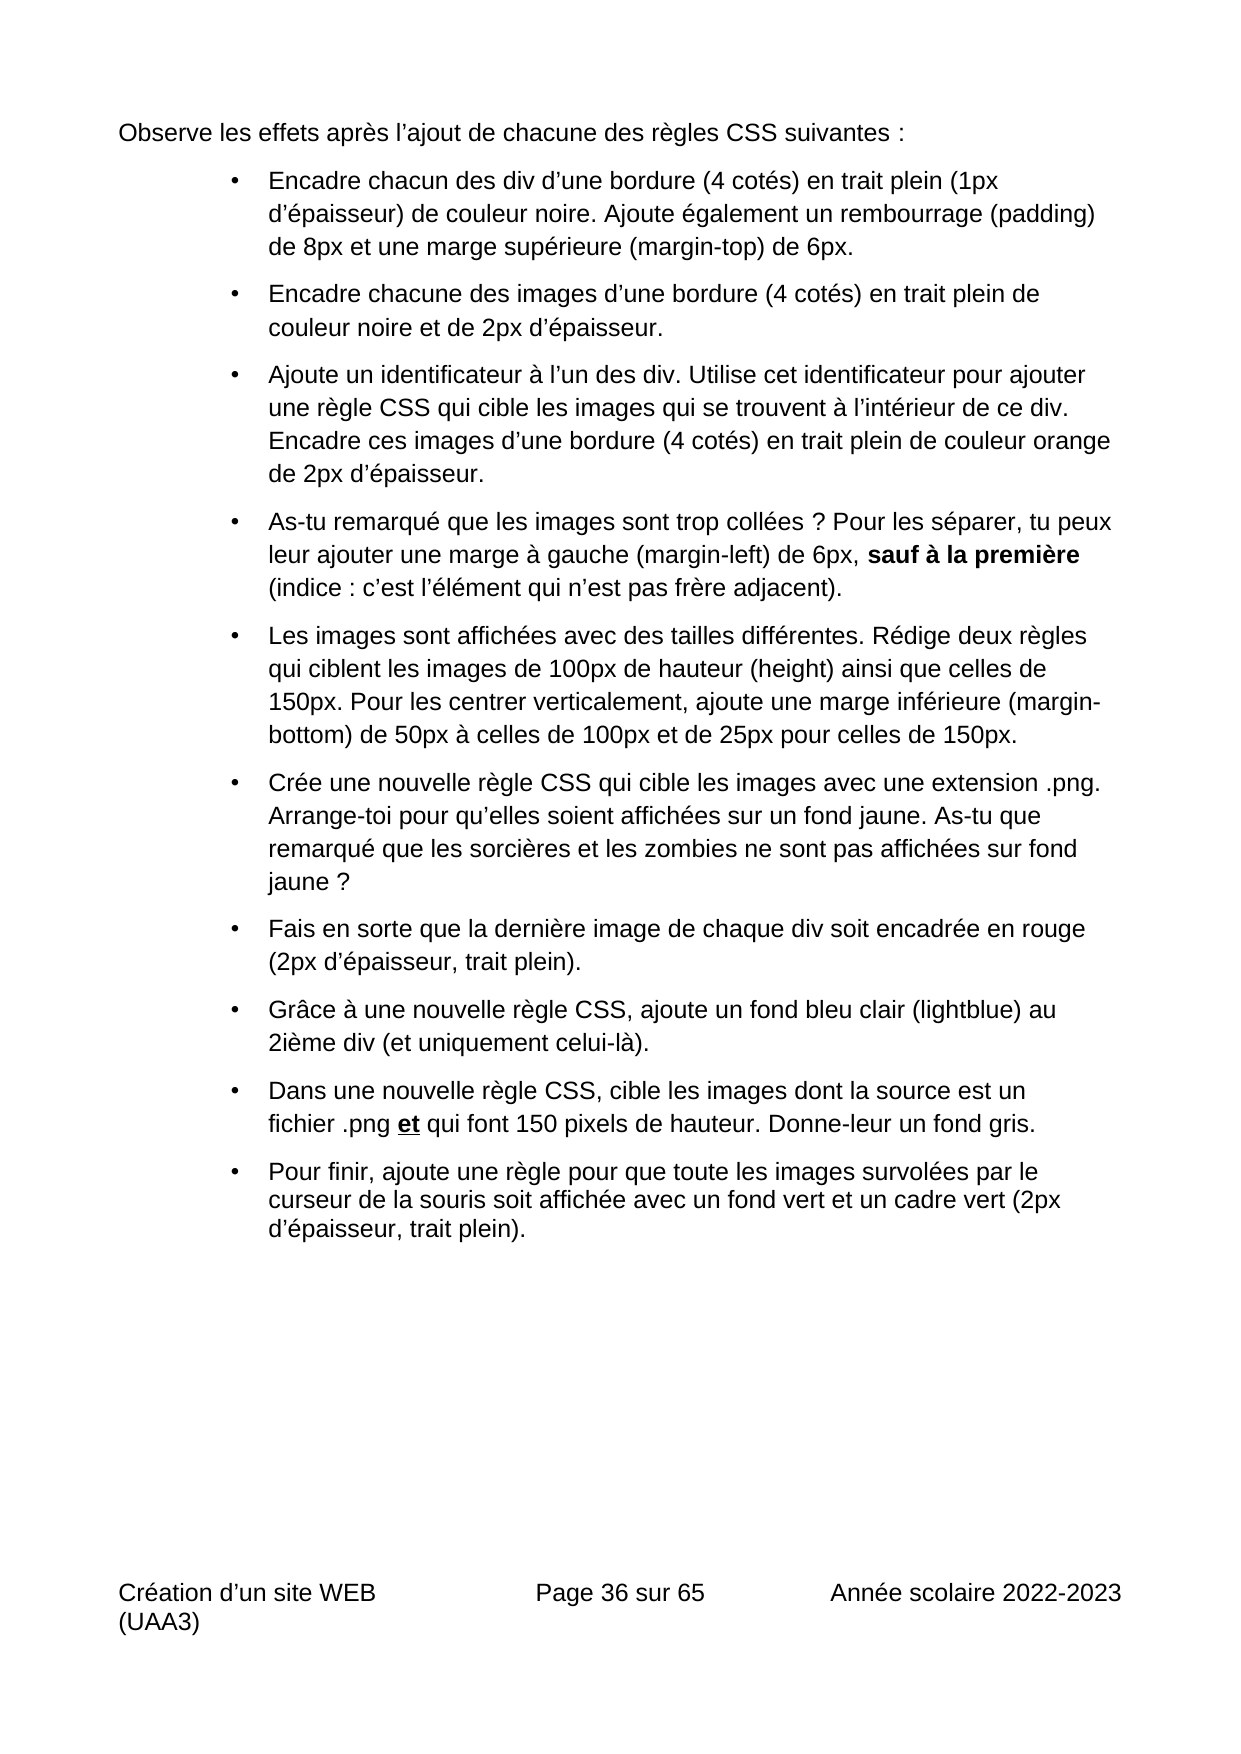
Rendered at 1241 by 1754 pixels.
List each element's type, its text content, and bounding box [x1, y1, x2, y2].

list Fais en sorte que la dernière image de chaque div soit encadrée en rouge (2px d’épaisseur, trait plein). [231, 914, 1122, 976]
list Crée une nouvelle règle CSS qui cible les images avec une extension .png. Arrange-toi pour qu’elles soient affichées sur un fond jaune. As-tu que remarqué que les sorcières et les zombies ne sont pas affichées sur fond jaune ? [231, 767, 1122, 895]
list Ajoute un identificateur à l’un des div. Utilise cet identificateur pour ajouter une règle CSS qui cible les images qui se trouvent à l’intérieur de ce div. Encadre ces images d’une bordure (4 cotés) en trait plein de couleur orange de 2px d’épaisseur. [231, 360, 1122, 488]
list Encadre chacune des images d’une bordure (4 cotés) en trait plein de couleur noire et de 2px d’épaisseur. [231, 279, 1122, 341]
list Les images sont affichées avec des tailles différentes. Rédige deux règles qui ciblent les images de 100px de hauteur (height) ainsi que celles de 150px. Pour les centrer verticalement, ajoute une marge inférieure (margin-bottom) de 50px à celles de 100px et de 25px pour celles de 150px. [231, 621, 1122, 749]
list Observe les effets après l’ajout de chacune des règles CSS suivantes : [118, 118, 1122, 147]
list Encadre chacun des div d’une bordure (4 cotés) en trait plein (1px d’épaisseur) de couleur noire. Ajoute également un rembourrage (padding) de 8px et une marge supérieure (margin-top) de 6px. [231, 166, 1122, 261]
list Pour finir, ajoute une règle pour que toute les images survolées par le curseur de la souris soit affichée avec un fond vert et un cadre vert (2px d’épaisseur, trait plein). [231, 1156, 1122, 1243]
list Dans une nouvelle règle CSS, cible les images dont la source est un fichier .png et qui font 150 pixels de hauteur. Donne-leur un fond gris. [231, 1076, 1122, 1138]
list Grâce à une nouvelle règle CSS, ajoute un fond bleu clair (lightblue) au 2ième div (et uniquement celui-là). [231, 995, 1122, 1057]
list As-tu remarqué que les images sont trop collées ? Pour les séparer, tu peux leur ajouter une marge à gauche (margin-left) de 6px, sauf à la première (indice : c’est l’élément qui n’est pas frère adjacent). [231, 507, 1122, 602]
